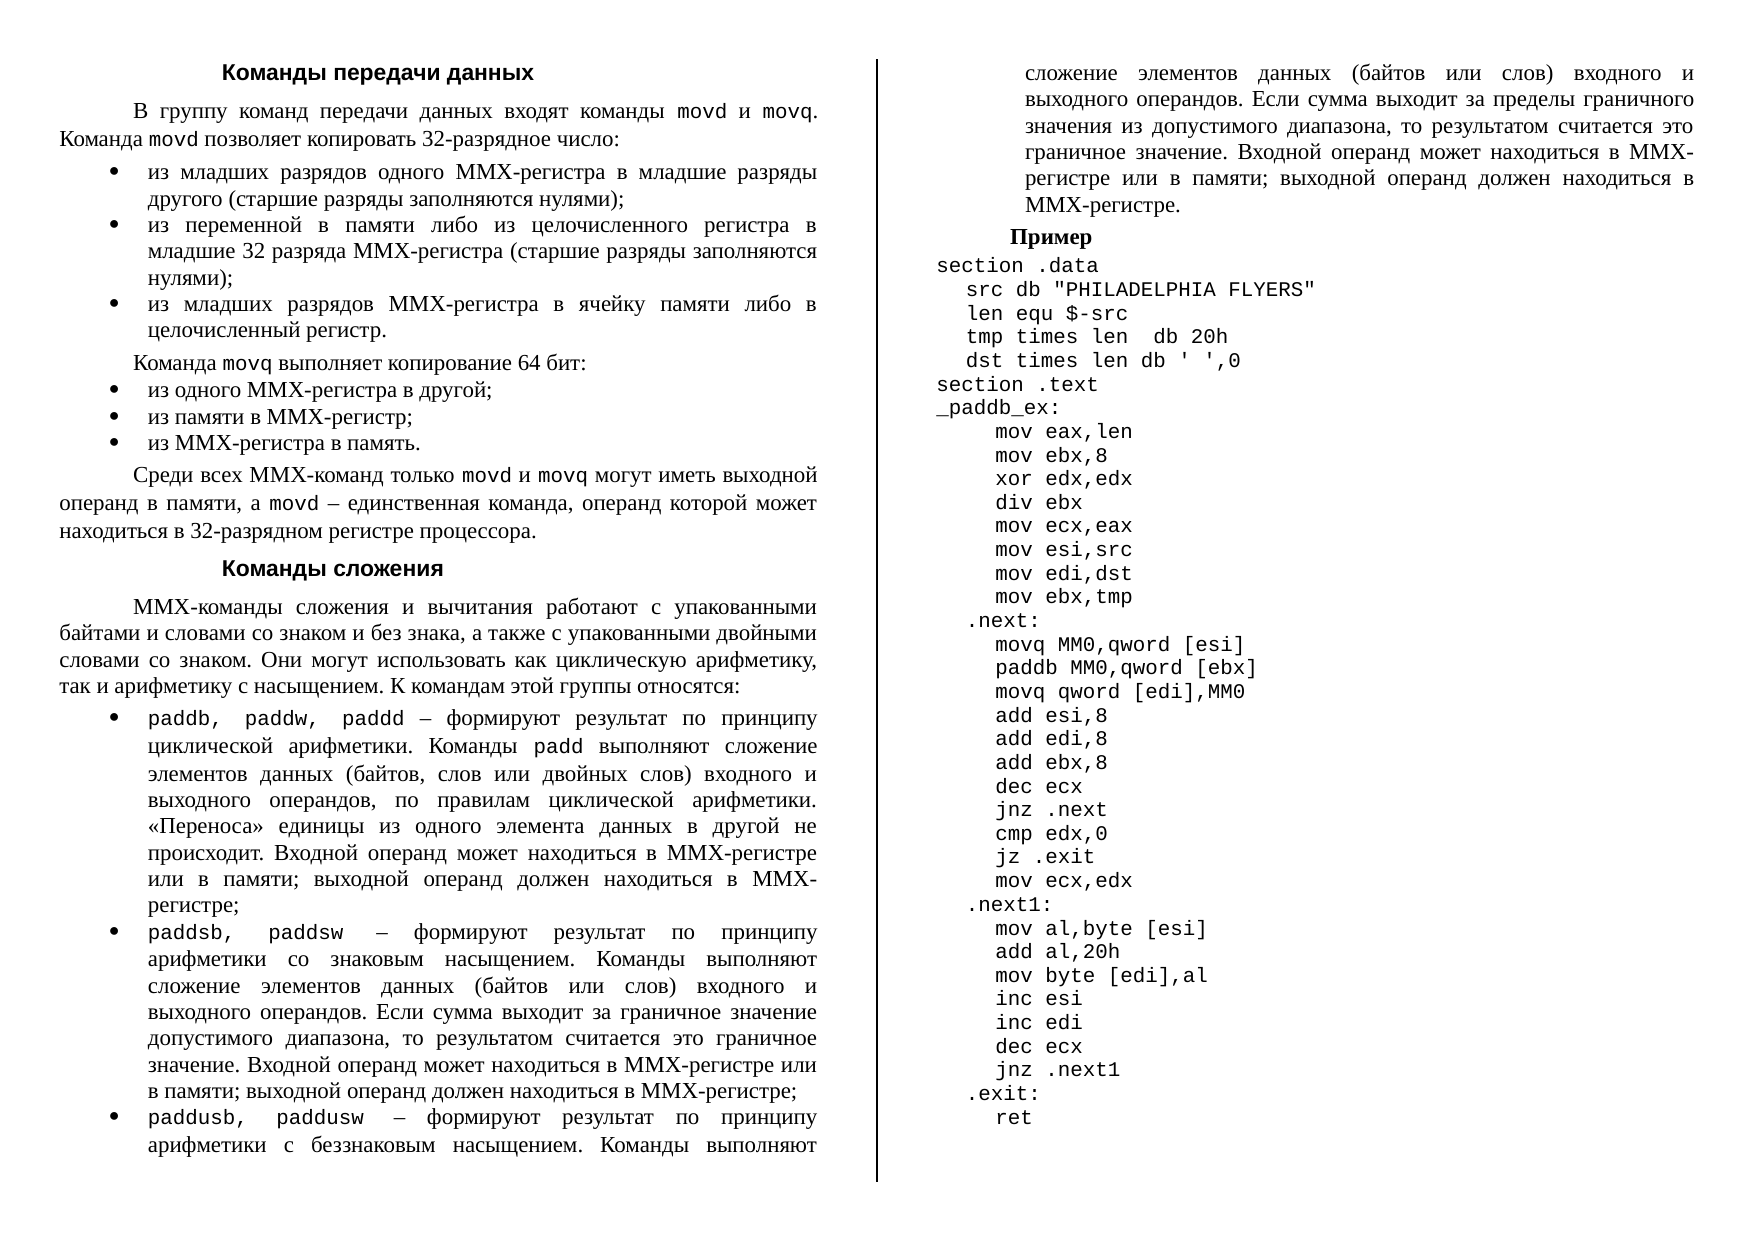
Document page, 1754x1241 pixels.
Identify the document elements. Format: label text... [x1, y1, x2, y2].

text .exit: [936, 1083, 1695, 1107]
list из младших разрядов одного ММХ-регистра в младшие разряды другого (старшие разряды заполняются нулями); [110, 158, 818, 211]
text mov ecx,edx [936, 870, 1695, 894]
text mov esi,src [936, 539, 1695, 563]
text .next: [936, 610, 1695, 634]
text Пример [936, 223, 1695, 249]
text ММХ-команды сложения и вычитания работают с упакованными байтами и сло­вами со знаком и без знака, а также с упакованными двойными словами со зна­ком. Они могут использовать как циклическую арифметику, так и арифметику с насыщением. К командам этой группы относятся: [59, 593, 818, 698]
text jnz .next1 [936, 1059, 1695, 1083]
list из ММХ-регистра в память. [110, 429, 818, 456]
text ret [936, 1107, 1695, 1130]
text xor edx,edx [936, 468, 1695, 492]
text movq MM0,qword [esi] [936, 634, 1695, 657]
text section .text [936, 374, 1695, 397]
text paddb MM0,qword [ebx] [936, 657, 1695, 681]
text section .data [936, 255, 1695, 279]
text dec ecx [936, 776, 1695, 799]
text mov ebx,tmp [936, 586, 1695, 610]
list из младших разрядов ММХ-регистра в ячейку памяти либо в целочислен­ный регистр. [110, 290, 818, 343]
list из памяти в ММХ-регистр; [110, 403, 818, 429]
text inc edi [936, 1012, 1695, 1036]
list из одного ММХ-регистра в другой; [110, 376, 818, 403]
text len equ $-src [936, 303, 1695, 326]
text add esi,8 [936, 705, 1695, 728]
list paddsb, paddsw – формируют результат по принципу арифметики со знаковым насыщением. Команды выполняют сложение элементов данных (байтов или слов) входного и выходного операндов. Если сумма выходит за граничное значение допустимого диапазона, то результатом считается это граничное значение. Входной операнд может находиться в ММХ-регистре или в памяти; выходной операнд должен находиться в ММХ-регистре; [110, 918, 818, 1103]
text movq qword [edi],MM0 [936, 681, 1695, 705]
text add ebx,8 [936, 752, 1695, 776]
text add al,20h [936, 941, 1695, 965]
list из переменной в памяти либо из целочисленного регистра в младшие 32 разряда ММХ-регистра (старшие разряды заполняются нулями); [110, 211, 818, 290]
text mov edi,dst [936, 563, 1695, 586]
text src db "PHILADELPHIA FLYERS" [936, 279, 1695, 303]
text mov byte [edi],al [936, 965, 1695, 988]
text _paddb_ex: [936, 397, 1695, 421]
text jnz .next [936, 799, 1695, 823]
text dec ecx [936, 1036, 1695, 1059]
text cmp edx,0 [936, 823, 1695, 847]
text .next1: [936, 894, 1695, 917]
text mov al,byte [esi] [936, 917, 1695, 941]
text jz .exit [936, 847, 1695, 870]
text add edi,8 [936, 728, 1695, 752]
text mov eax,len [936, 421, 1695, 444]
text mov ecx,eax [936, 516, 1695, 539]
text inc esi [936, 988, 1695, 1012]
text Команда movq выполняет копирование 64 бит: [59, 349, 818, 376]
text Команды сложения [222, 555, 818, 581]
text tmp times len db 20h [936, 326, 1695, 350]
text В группу команд передачи данных входят команды movd и movq. Команда movd по­зволяет копировать 32-разрядное число: [59, 97, 818, 152]
list сложение элементов данных (байтов или слов) входного и выходного операндов. Если сумма выходит за пределы граничного значения из допустимого диапазона, то результатом считается это граничное значение. Входной операнд может находиться в ММХ-регистре или в памяти; выходной операнд должен находиться в ММХ-регистре. [987, 59, 1695, 217]
list paddb, paddw, paddd – формируют результат по принципу циклической арифметики. Команды padd выполняют сложение элементов данных (байтов, слов или двойных слов) входного и выходного операндов, по правилам циклической арифметики. «Переноса» единицы из одного элемента данных в другой не происходит. Входной операнд может находиться в ММХ-регистре или в памяти; выходной операнд должен находиться в ММХ-регистре; [110, 704, 818, 918]
list paddusb, paddusw – формируют результат по принципу арифметики с беззнаковым насыщением. Команды выполняют [110, 1103, 818, 1157]
text Среди всех ММХ-команд только movd и movq могут иметь выходной операнд в па­мяти, a movd – единственная команда, операнд которой может находиться в 32-разрядном регистре процессора. [59, 461, 818, 543]
text mov ebx,8 [936, 444, 1695, 468]
text div ebx [936, 492, 1695, 516]
text Команды передачи данных [222, 59, 818, 85]
text dst times len db ' ',0 [936, 350, 1695, 374]
